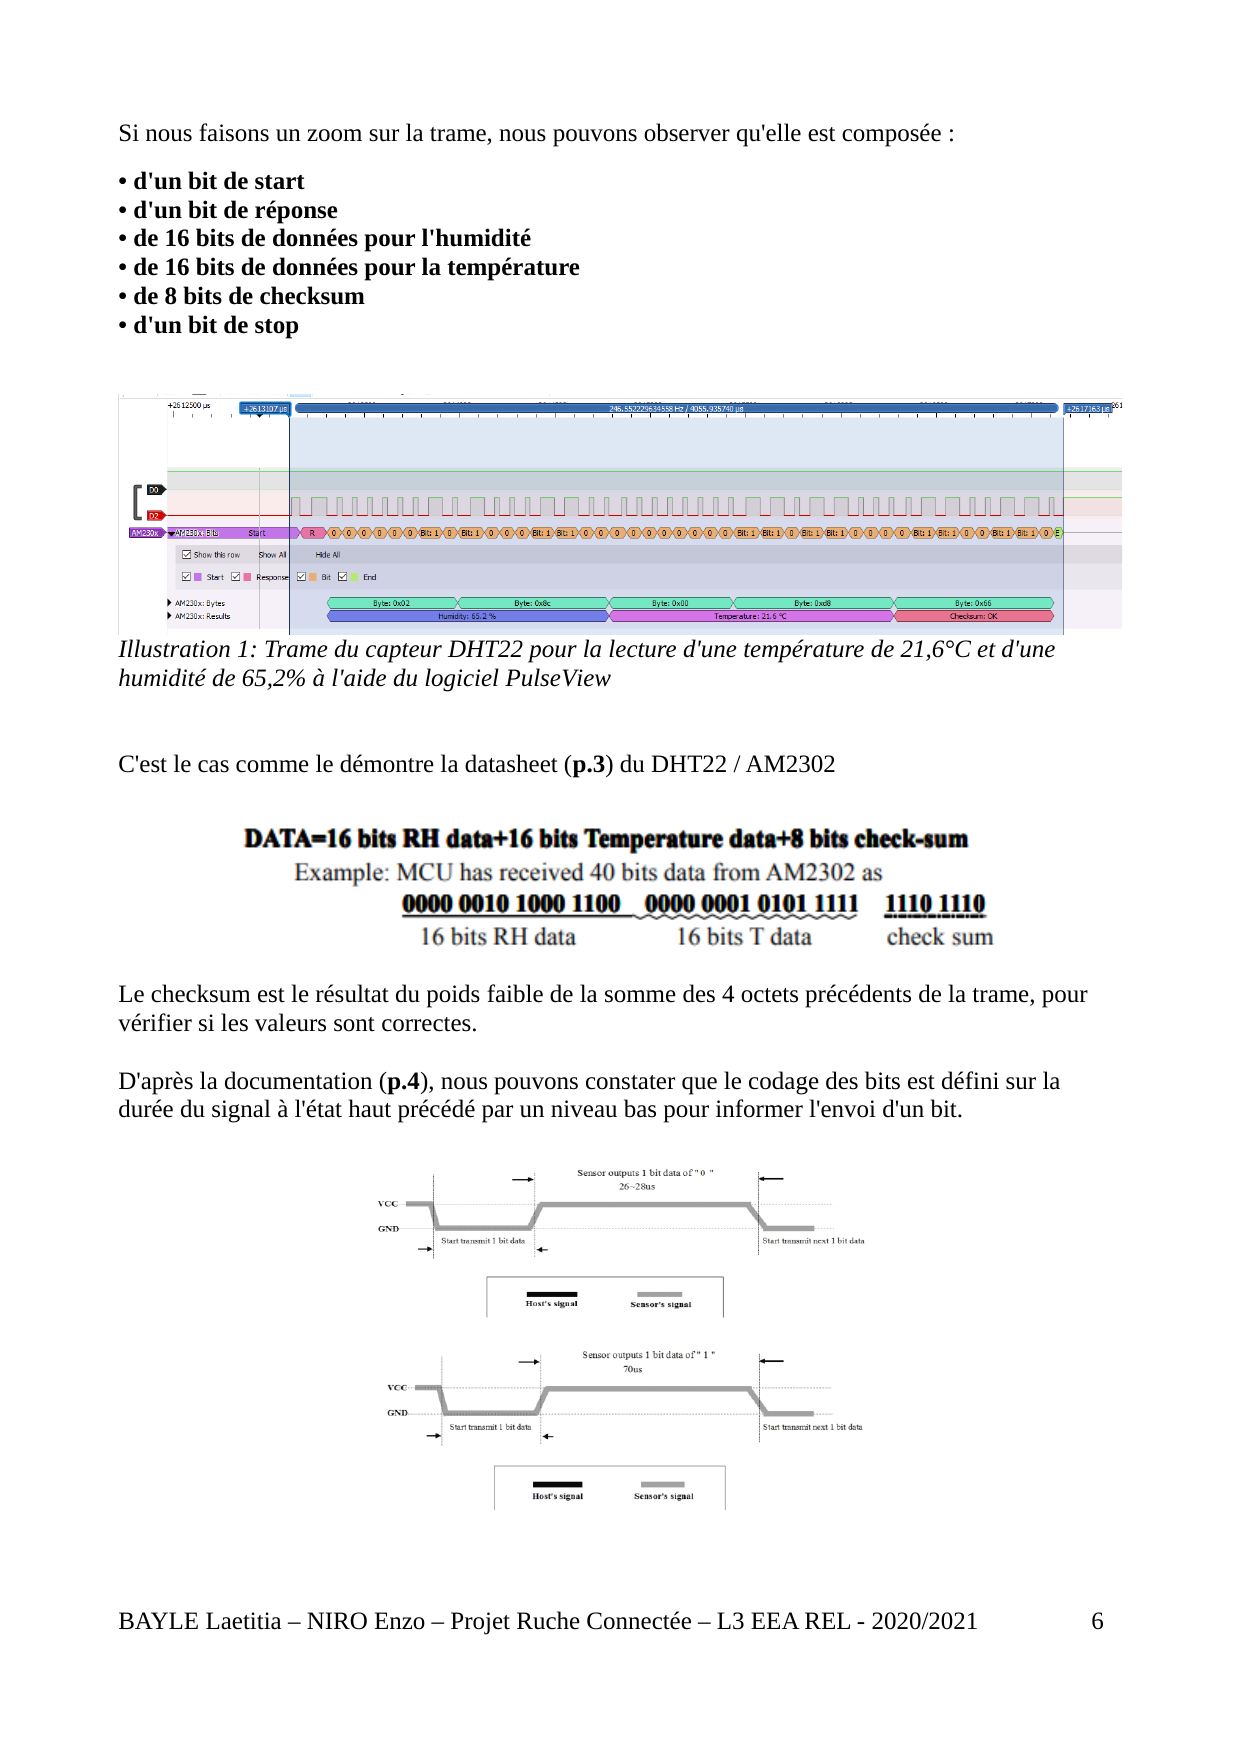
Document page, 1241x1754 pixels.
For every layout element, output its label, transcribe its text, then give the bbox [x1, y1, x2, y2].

text C'est le cas comme le démontre la datasheet (p.3) du DHT22 / AM2302 [118, 749, 1122, 778]
text • d'un bit de stop [118, 310, 1122, 338]
text • de 16 bits de données pour la température [118, 252, 1122, 281]
picture [227, 799, 1013, 956]
text Illustration 1: Trame du capteur DHT22 pour la lecture d'une température de 21,6°C et d'une humidité de 65,2% à l'aide du logiciel PulseView [118, 635, 1122, 692]
picture [118, 394, 1123, 635]
text • d'un bit de réponse [118, 195, 1122, 223]
text • de 8 bits de checksum [118, 281, 1122, 310]
text Le checksum est le résultat du poids faible de la somme des 4 octets précédents de la trame, pour vérifier si les valeurs sont correctes. [118, 979, 1122, 1037]
text • d'un bit de start [118, 166, 1122, 195]
text • de 16 bits de données pour l'humidité [118, 223, 1122, 252]
text D'après la documentation (p.4), nous pouvons constater que le codage des bits est défini sur la durée du signal à l'état haut précédé par un niveau bas pour informer l'envoi d'un bit. [118, 1066, 1122, 1123]
picture [368, 1152, 873, 1523]
text Si nous faisons un zoom sur la trame, nous pouvons observer qu'elle est composée : [118, 118, 1122, 147]
